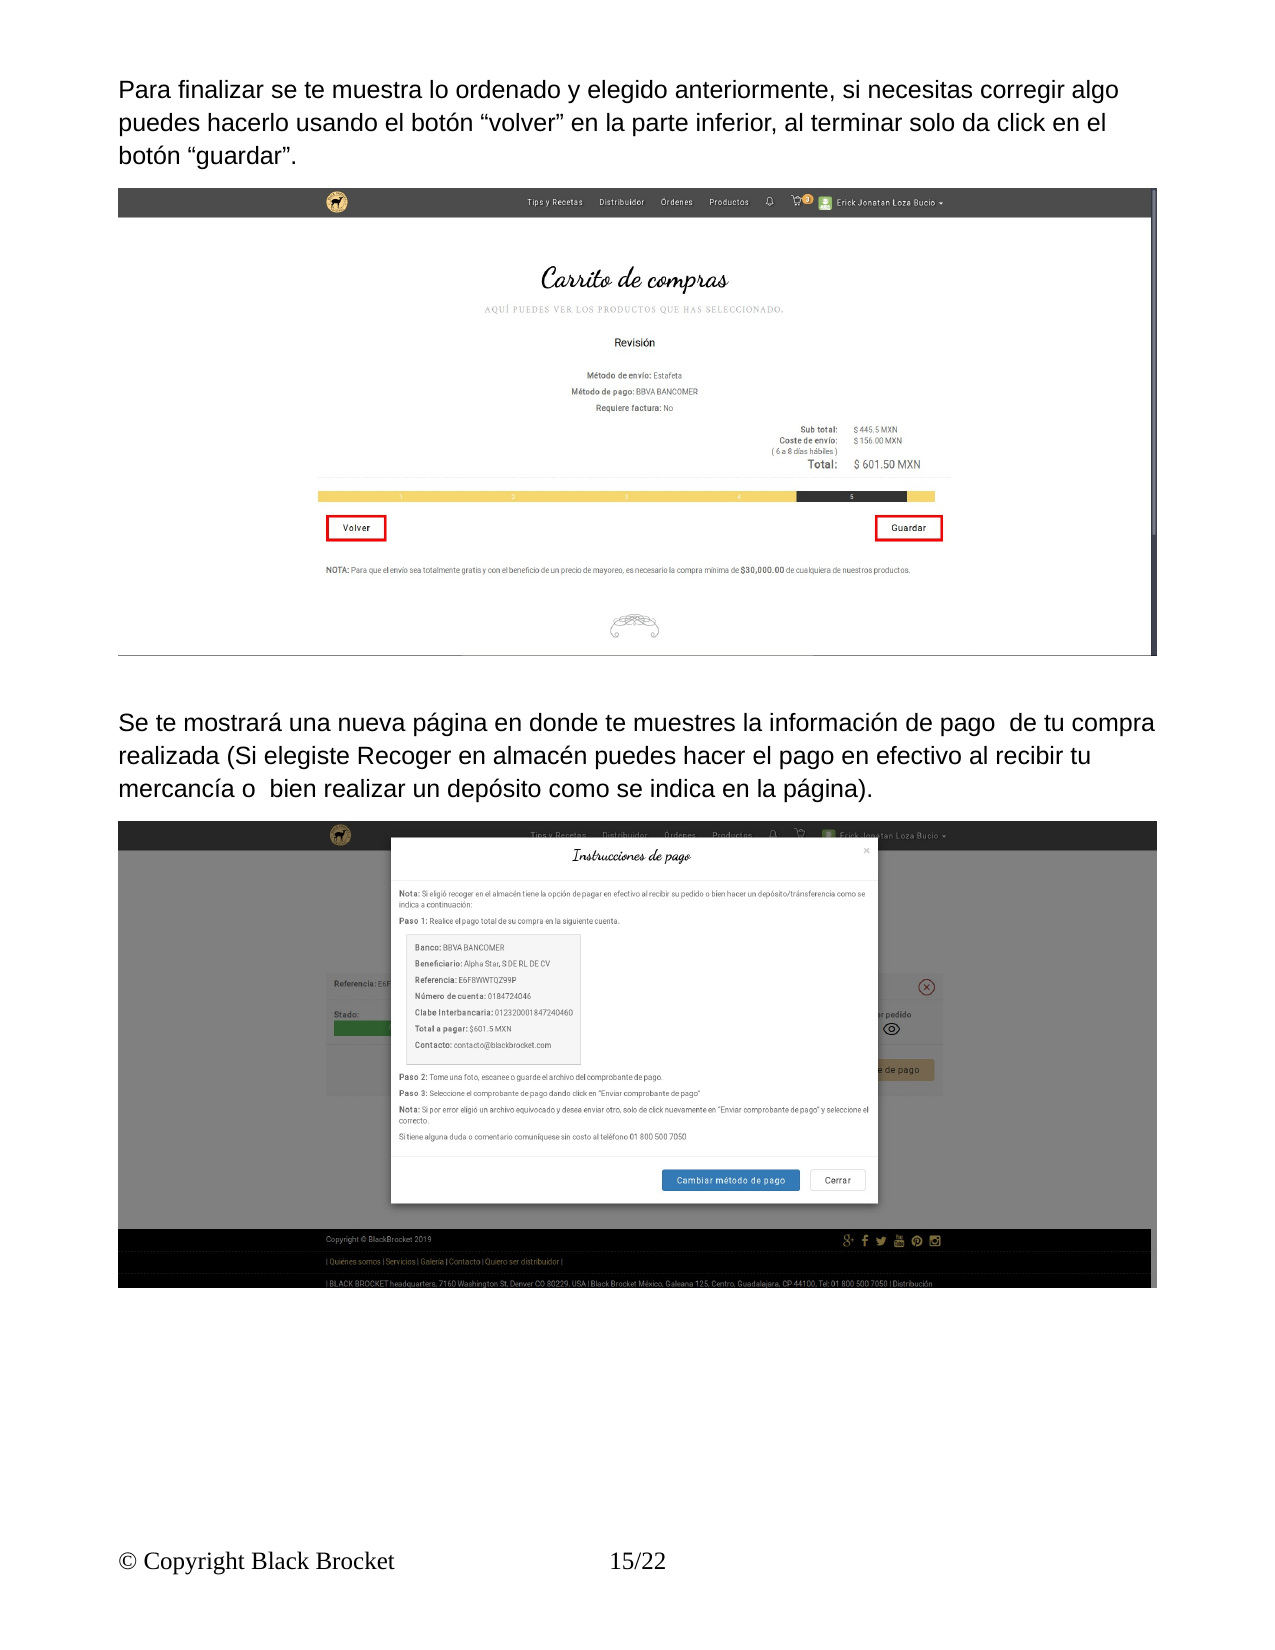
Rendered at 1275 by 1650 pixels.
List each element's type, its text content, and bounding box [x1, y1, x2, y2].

text Se te mostrará una nueva página en donde te muestres la información de pago de tu compra realizada (Si elegiste Recoger en almacén puedes hacer el pago en efectivo al recibir tu mercancía o bien realizar un depósito como se indica en la página). [118, 708, 1157, 803]
text Para finalizar se te muestra lo ordenado y elegido anteriormente, si necesitas corregir algo puedes hacerlo usando el botón “volver” en la parte inferior, al terminar solo da click en el botón “guardar”. [118, 75, 1157, 170]
picture [118, 188, 1157, 656]
picture [118, 821, 1157, 1288]
